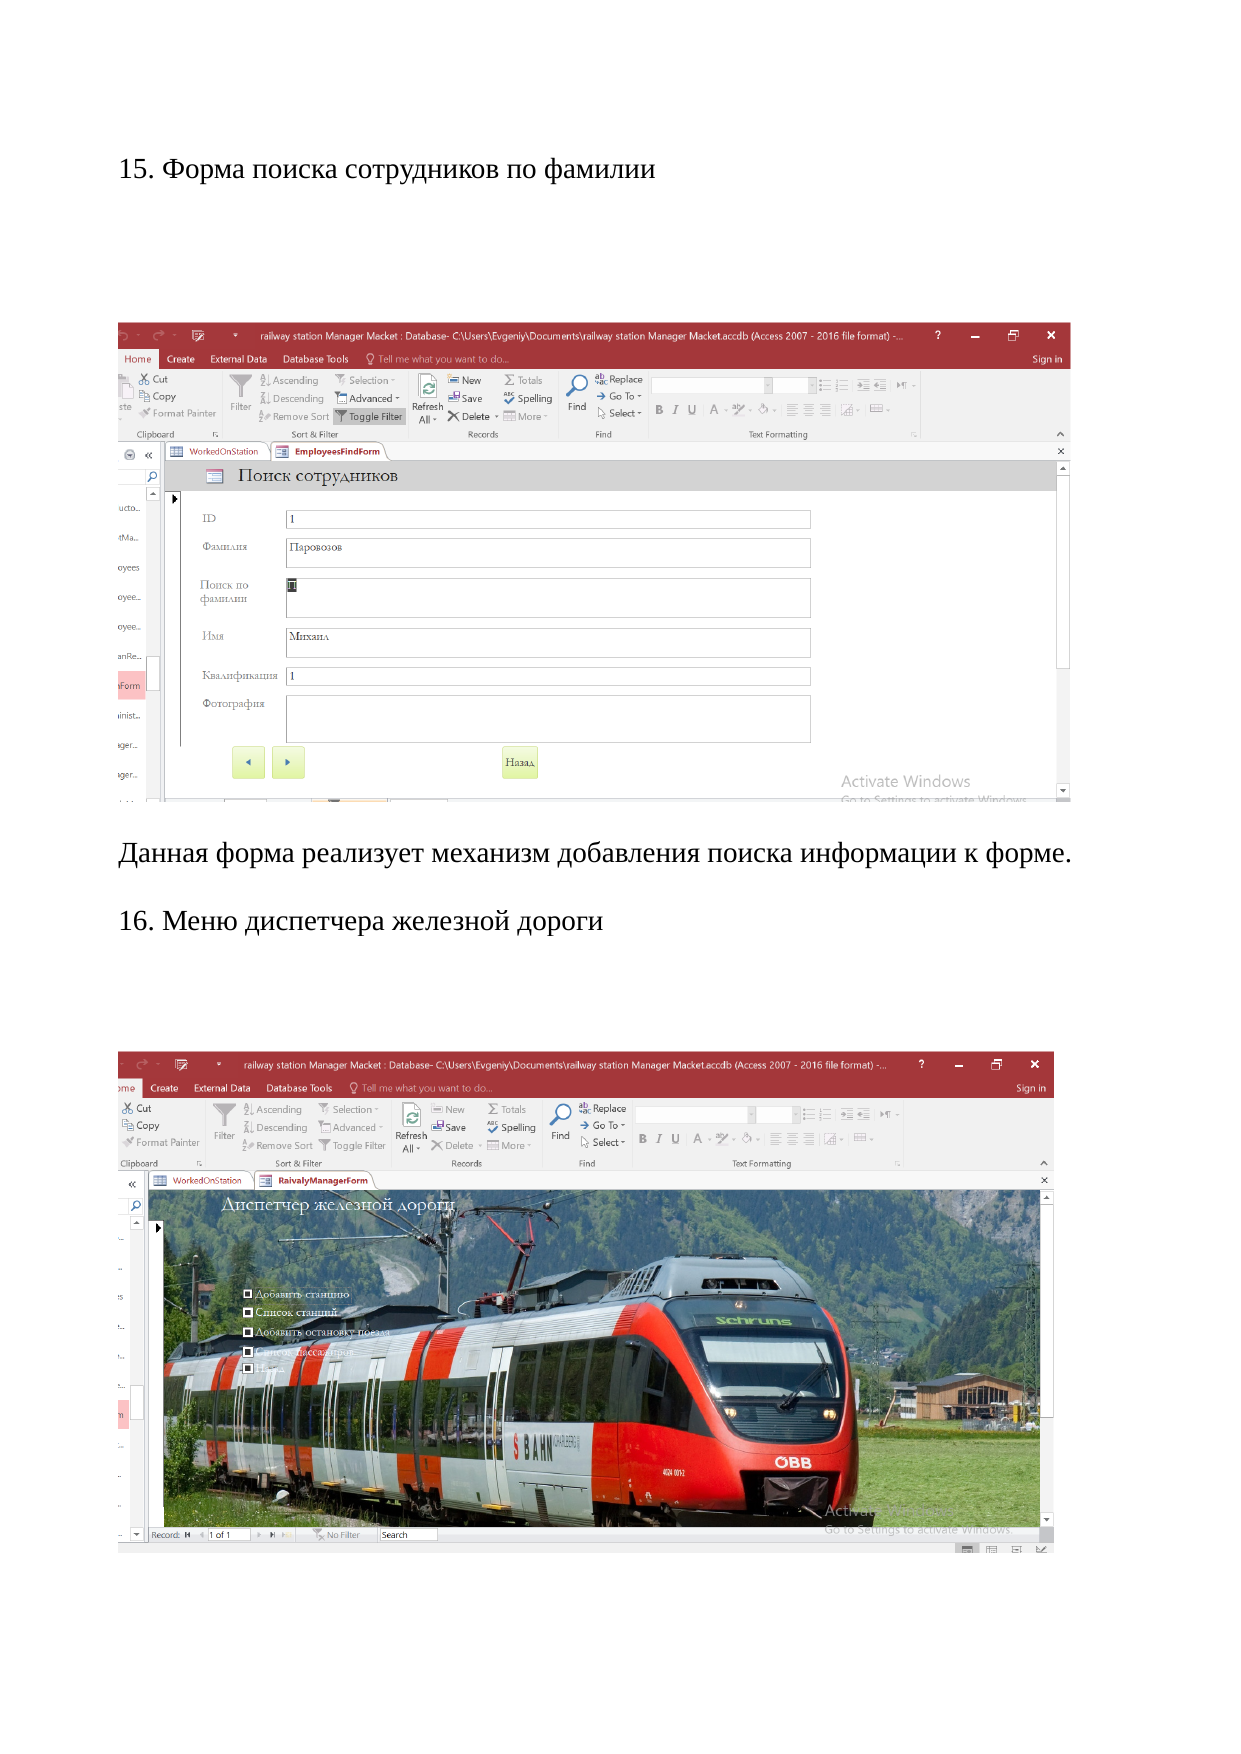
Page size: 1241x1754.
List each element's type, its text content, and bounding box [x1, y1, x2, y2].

picture [118, 185, 1123, 802]
text Данная форма реализует механизм добавления поиска информации к форме. [118, 836, 1122, 869]
picture [118, 936, 1123, 1553]
text 16. Меню диспетчера железной дороги [118, 903, 1122, 936]
text 15. Форма поиска сотрудников по фамилии [118, 152, 1122, 185]
